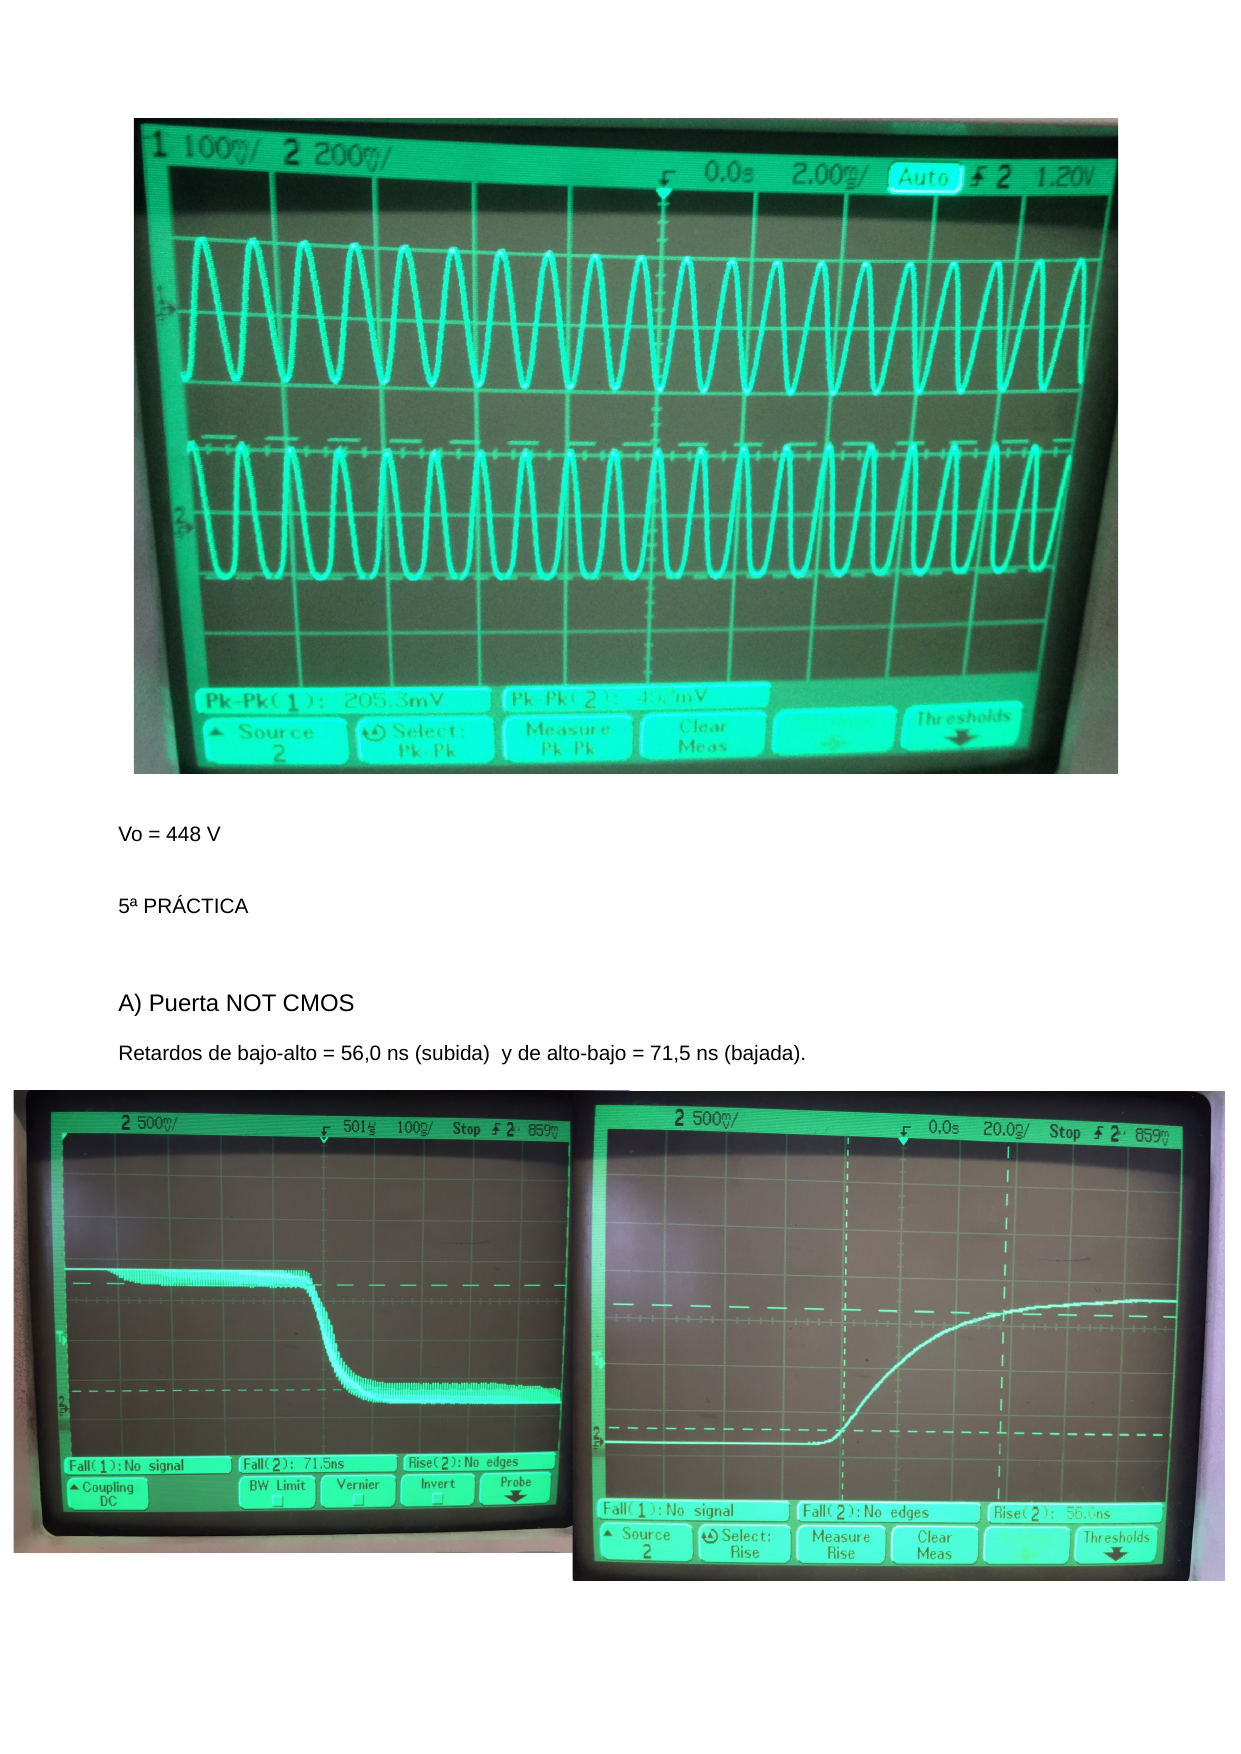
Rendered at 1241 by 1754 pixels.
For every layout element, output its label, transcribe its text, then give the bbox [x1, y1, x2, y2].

picture [133, 118, 1119, 774]
text Vo = 448 V [118, 822, 1122, 846]
text Retardos de bajo-alto = 56,0 ns (subida) y de alto-bajo = 71,5 ns (bajada). [118, 1041, 1122, 1065]
picture [13, 1090, 1225, 1581]
text A) Puerta NOT CMOS [118, 989, 1122, 1017]
text 5ª PRÁCTICA [118, 893, 1122, 917]
